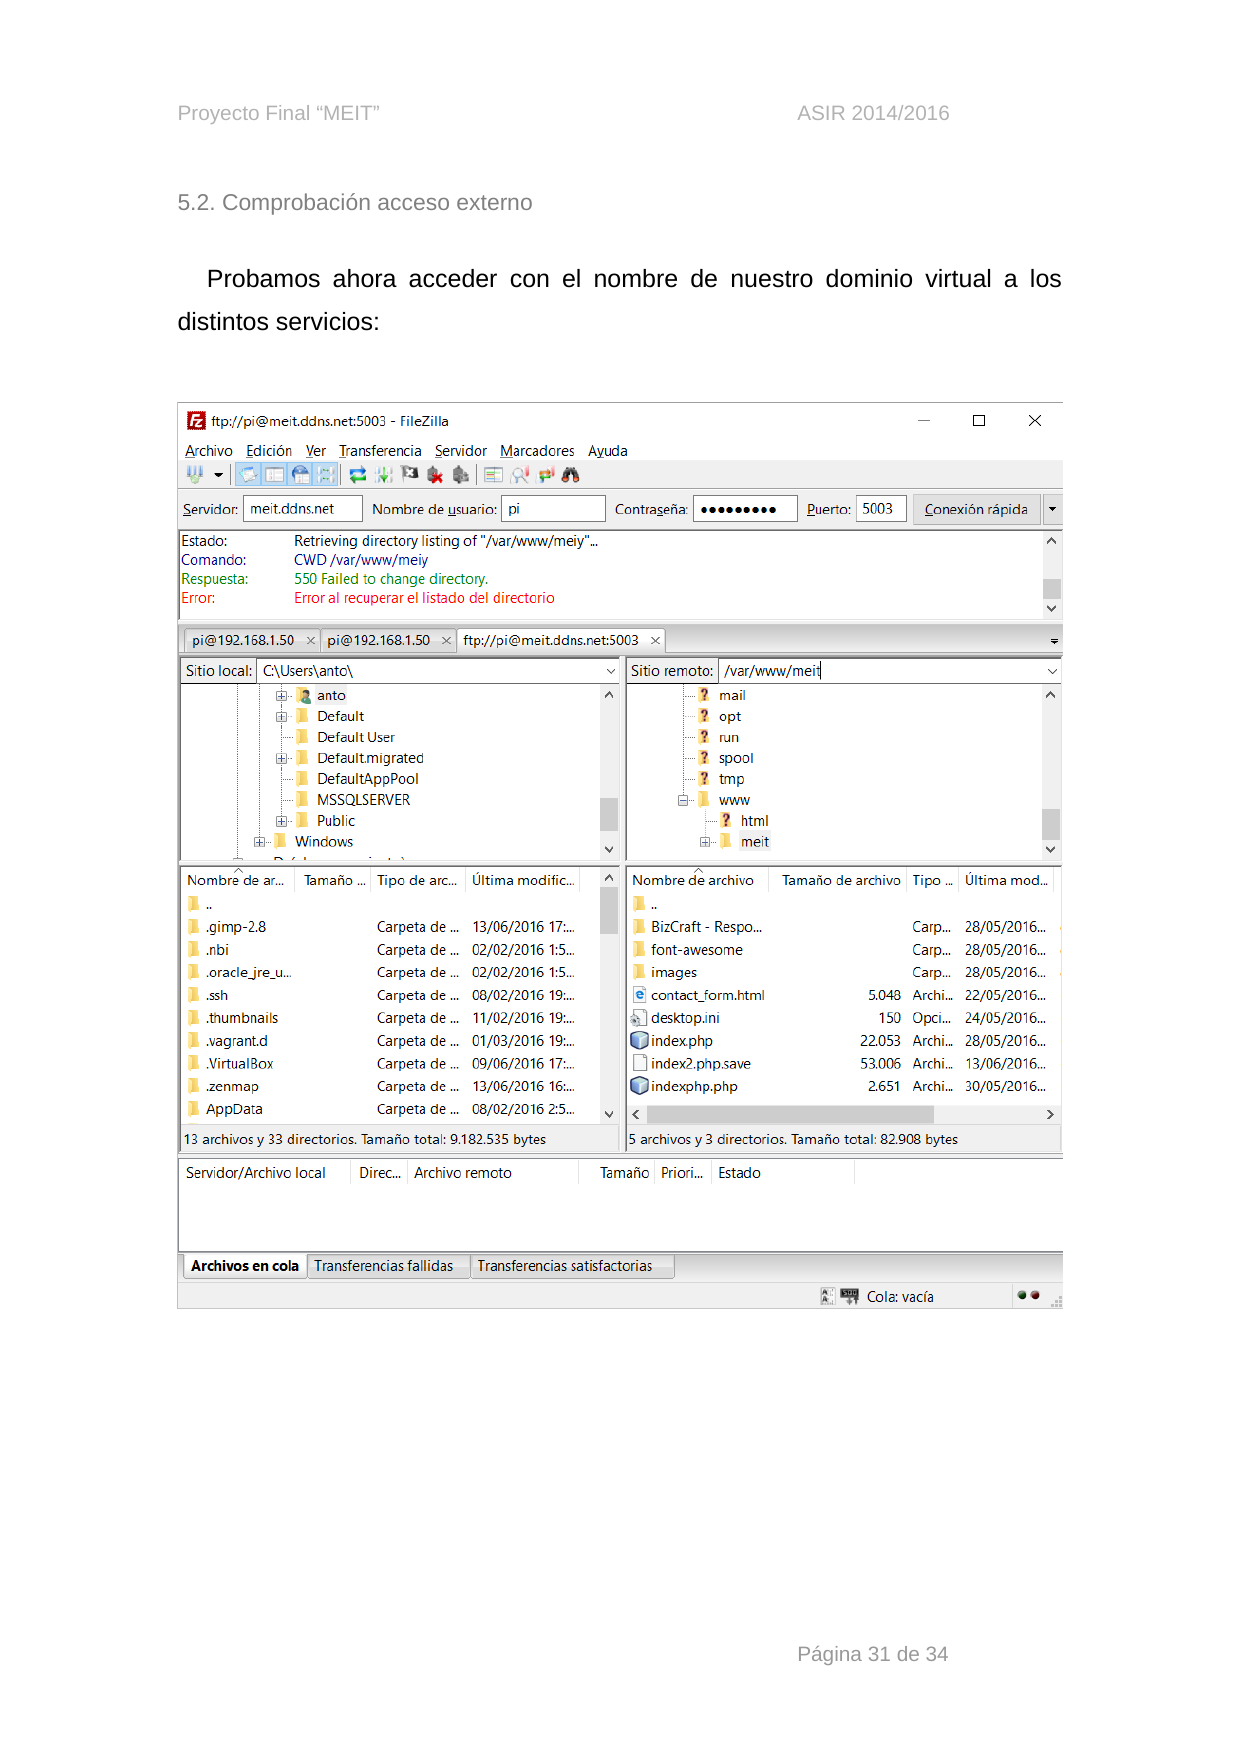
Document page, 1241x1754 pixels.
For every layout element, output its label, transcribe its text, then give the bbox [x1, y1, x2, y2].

text Probamos ahora acceder con el nombre de nuestro dominio virtual a los distintos servicios: [177, 264, 1063, 336]
picture [177, 402, 1063, 1309]
subtitle 5.2. Comprobación acceso externo [177, 189, 1063, 216]
